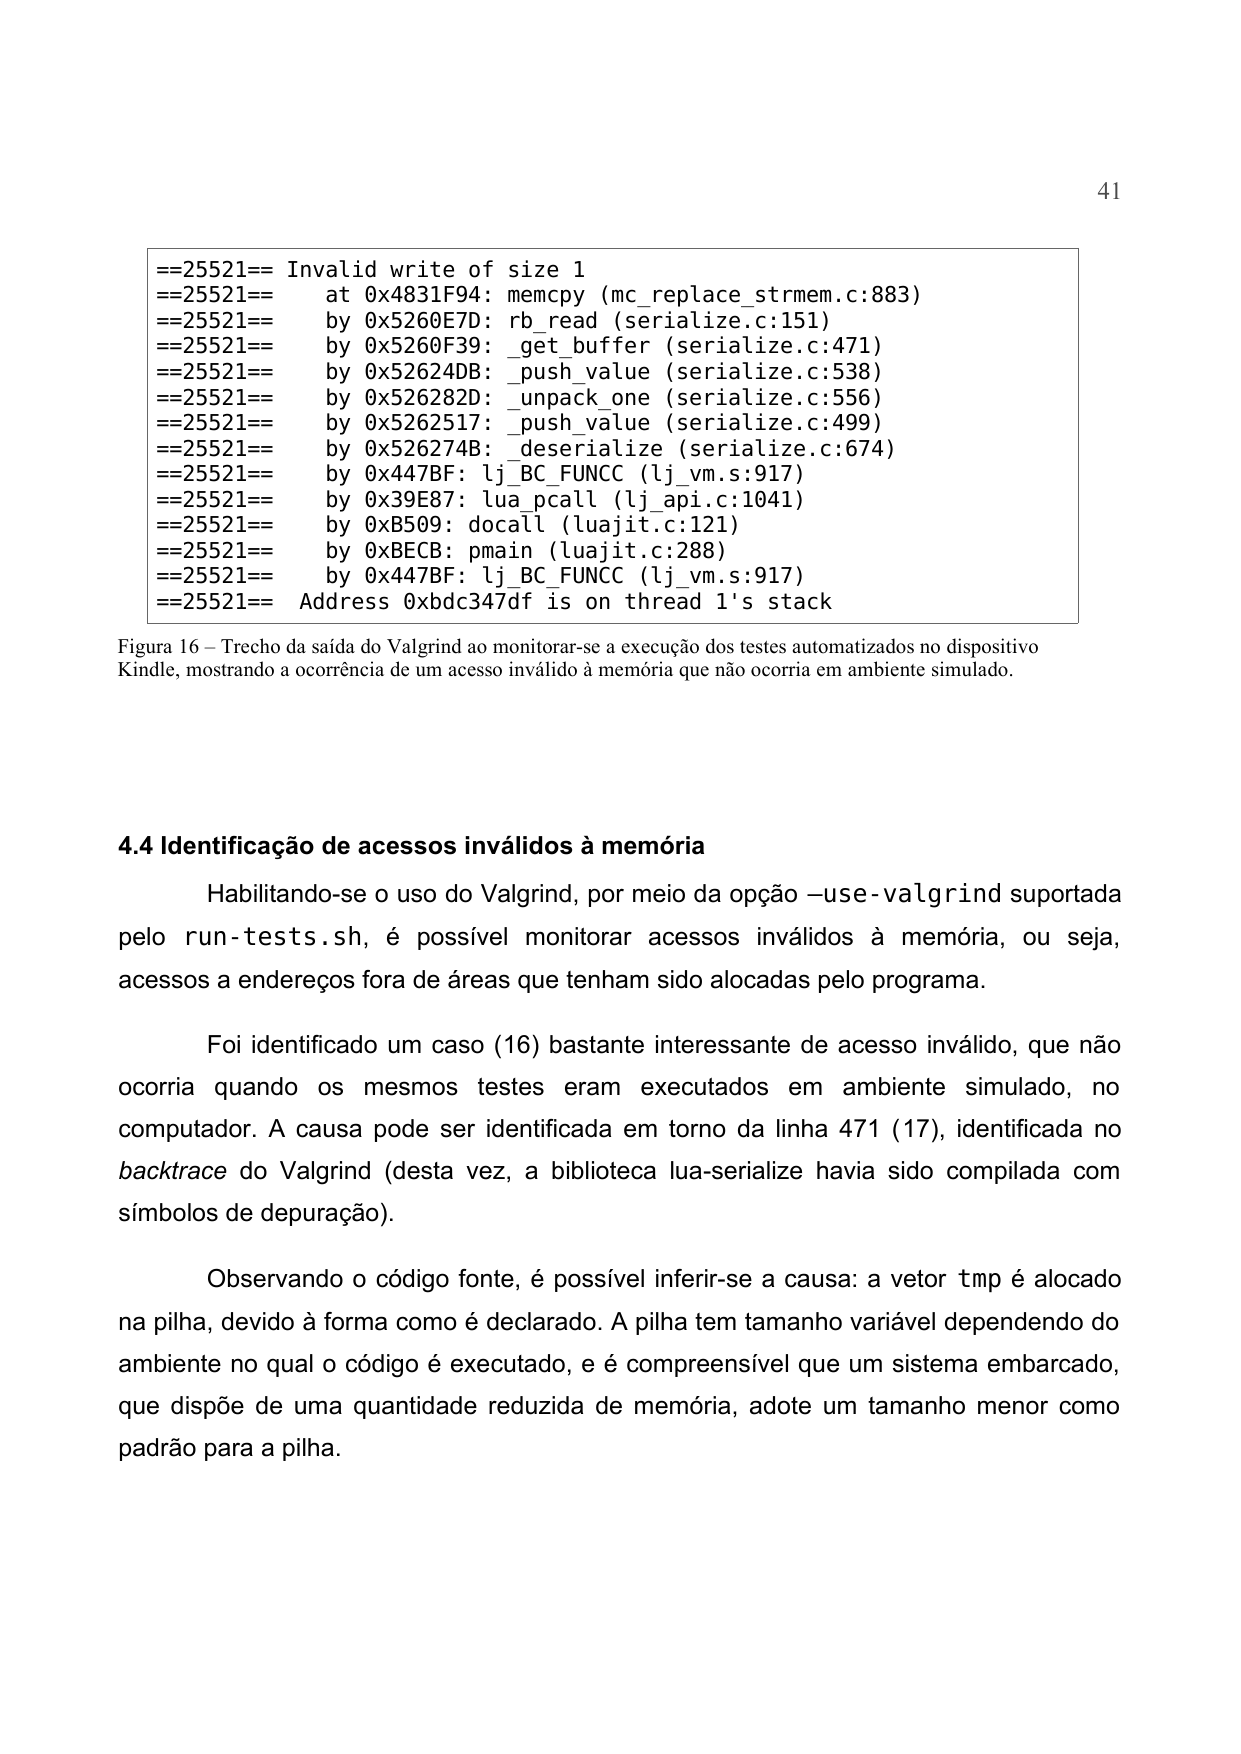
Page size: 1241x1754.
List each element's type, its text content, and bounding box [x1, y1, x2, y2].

text ==25521== by 0xB509: docall (luajit.c:121) [156, 512, 1069, 538]
text ==25521== by 0x5260F39: _get_buffer (serialize.c:471) [156, 333, 1069, 359]
text ==25521== by 0x447BF: lj_BC_FUNCC (lj_vm.s:917) [156, 461, 1069, 487]
text Muitos programadores C que não possuem experiência com desenvolvimento para sistemas embarcados não se atentam a essa questão, pois o alinhamento necessário é definido pela implementação, e a maioria dos compiladores para a arquitetura x86, amplamente utilizada em computadores comuns, não define requisitos estritos de alinhamento, devido à flexibilidade que a arquitetura dá para que acessos não-alinhados sejam realizados. [117, 236, 1108, 277]
text ==25521== by 0xBECB: pmain (luajit.c:288) [156, 538, 1069, 563]
text ==25521== by 0x5262517: _push_value (serialize.c:499) [156, 410, 1069, 436]
text Figura 16 – Trecho da saída do Valgrind ao monitorar-se a execução dos testes automatizados no dispositivo Kindle, mostrando a ocorrência de um acesso inválido à memória que não ocorria em ambiente simulado. [117, 277, 1108, 681]
text ==25521== by 0x52624DB: _push_value (serialize.c:538) [156, 359, 1069, 384]
text ==25521== by 0x39E87: lua_pcall (lj_api.c:1041) [156, 487, 1069, 512]
text Habilitando-se o uso do Valgrind, por meio da opção –use-valgrind suportada pelo run-tests.sh, é possível monitorar acessos inválidos à memória, ou seja, acessos a endereços fora de áreas que tenham sido alocadas pelo programa. [118, 880, 1122, 994]
text Muitos programadores C que não possuem experiência com desenvolvimento para sistemas embarcados não se atentam a essa questão, pois o alinhamento necessário é definido pela implementação, e a maioria dos compiladores para a arquitetura x86, amplamente utilizada em computadores comuns, não define requisitos estritos de alinhamento, devido à flexibilidade que a arquitetura dá para que acessos não-alinhados sejam realizados. [148, 249, 1078, 623]
text ==25521== Address 0xbdc347df is on thread 1's stack [156, 589, 1069, 614]
text Muitos programadores C que não possuem experiência com desenvolvimento para sistemas embarcados não se atentam a essa questão, pois o alinhamento necessário é definido pela implementação, e a maioria dos compiladores para a arquitetura x86, amplamente utilizada em computadores comuns, não define requisitos estritos de alinhamento, devido à flexibilidade que a arquitetura dá para que acessos não-alinhados sejam realizados. [117, 681, 1108, 706]
text ==25521== by 0x447BF: lj_BC_FUNCC (lj_vm.s:917) [156, 563, 1069, 589]
text ==25521== by 0x526274B: _deserialize (serialize.c:674) [156, 436, 1069, 461]
text ==25521== Invalid write of size 1 [156, 257, 1069, 282]
text ==25521== at 0x4831F94: memcpy (mc_replace_strmem.c:883) [156, 282, 1069, 308]
text ==25521== by 0x5260E7D: rb_read (serialize.c:151) [156, 308, 1069, 333]
text Foi identificado um caso (Figura 16) bastante interessante de acesso inválido, que não ocorria quando os mesmos testes eram executados em ambiente simulado, no computador. A causa pode ser identificada em torno da linha 471 (Figura 17), identificada no backtrace do Valgrind (desta vez, a biblioteca lua-serialize havia sido compilada com símbolos de depuração). [118, 1031, 1122, 1227]
text ==25521== by 0x526282D: _unpack_one (serialize.c:556) [156, 384, 1069, 410]
subtitle Identificação de acessos inválidos à memória [118, 832, 1122, 859]
text Observando o código fonte, é possível inferir-se a causa: a vetor tmp é alocado na pilha, devido à forma como é declarado. A pilha tem tamanho variável dependendo do ambiente no qual o código é executado, e é compreensível que um sistema embarcado, que dispõe de uma quantidade reduzida de memória, adote um tamanho menor como padrão para a pilha. [118, 1265, 1122, 1462]
